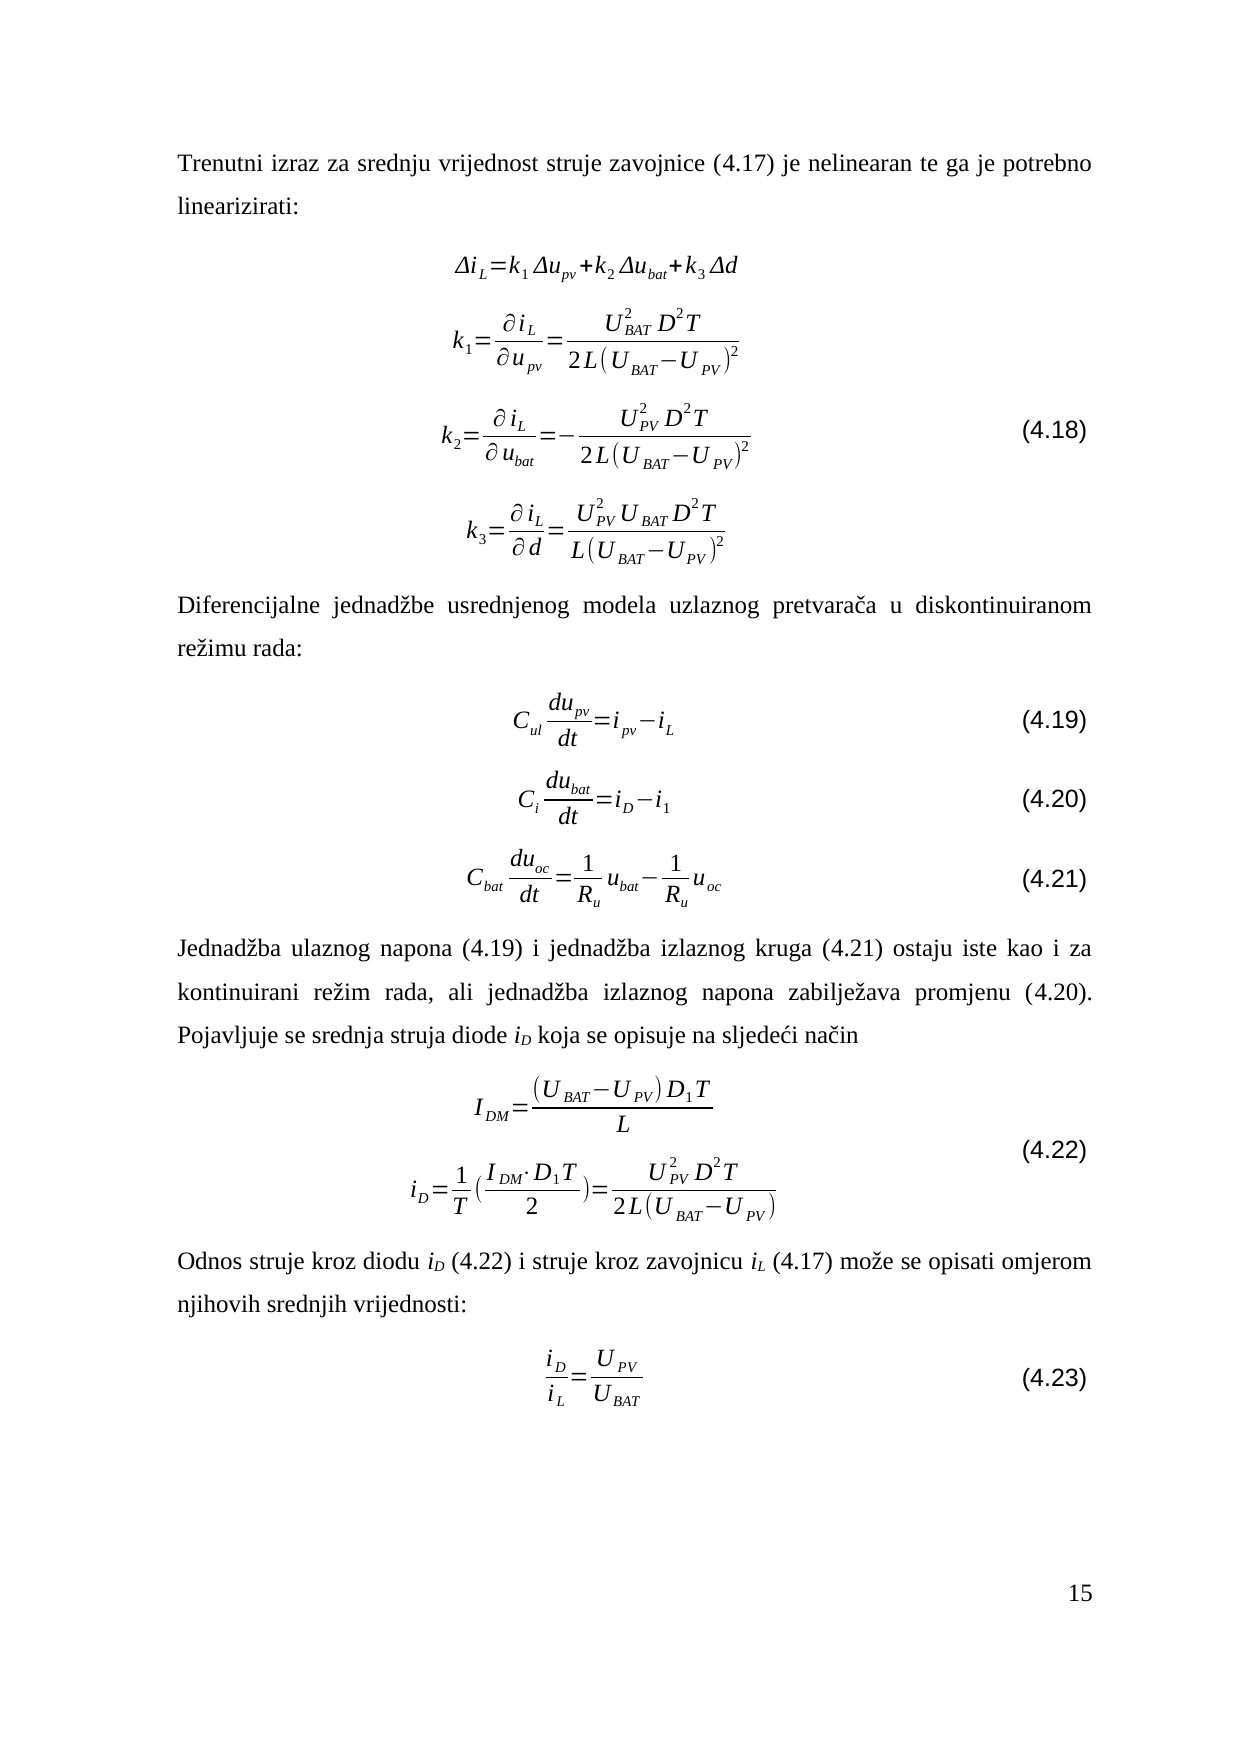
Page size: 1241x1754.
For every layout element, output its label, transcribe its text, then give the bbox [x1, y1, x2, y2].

table_header (4.19) [1010, 683, 1093, 761]
table_cell [177, 1148, 1010, 1234]
text Odnos struje kroz diodu iD (4.22) i struje kroz zavojnicu iL (4.17) može se opisati omjerom njihovih srednjih vrijednosti: [177, 1246, 1093, 1318]
table_header (4.22) [1010, 1069, 1093, 1234]
text Trenutni izraz za srednju vrijednost struje zavojnice (4.17) je nelinearan te ga je potrebno linearizirati: [177, 148, 1093, 219]
table_cell (4.21) [1010, 839, 1093, 921]
table_cell [177, 839, 1010, 921]
table_cell [177, 483, 1015, 578]
table_cell (4.20) [1010, 761, 1093, 839]
table_cell [177, 761, 1010, 839]
table_header (4.23) [1010, 1338, 1093, 1420]
table_header [177, 1338, 1010, 1420]
text Jednadžba ulaznog napona (4.19) i jednadžba izlaznog kruga (4.21) ostaju iste kao i za kontinuirani režim rada, ali jednadžba izlaznog napona zabilježava promjenu (4.20). Pojavljuje se srednja struja diode iD koja se opisuje na sljedeći način [177, 933, 1093, 1048]
text Diferencijalne jednadžbe usrednjenog modela uzlaznog pretvarača u diskontinuiranom režimu rada: [177, 590, 1093, 662]
table_header [177, 240, 1015, 293]
table_header (4.18) [1015, 240, 1093, 578]
table_cell [177, 293, 1015, 388]
table_cell [177, 388, 1015, 483]
table_header [177, 1069, 1010, 1148]
table_header [177, 683, 1010, 761]
